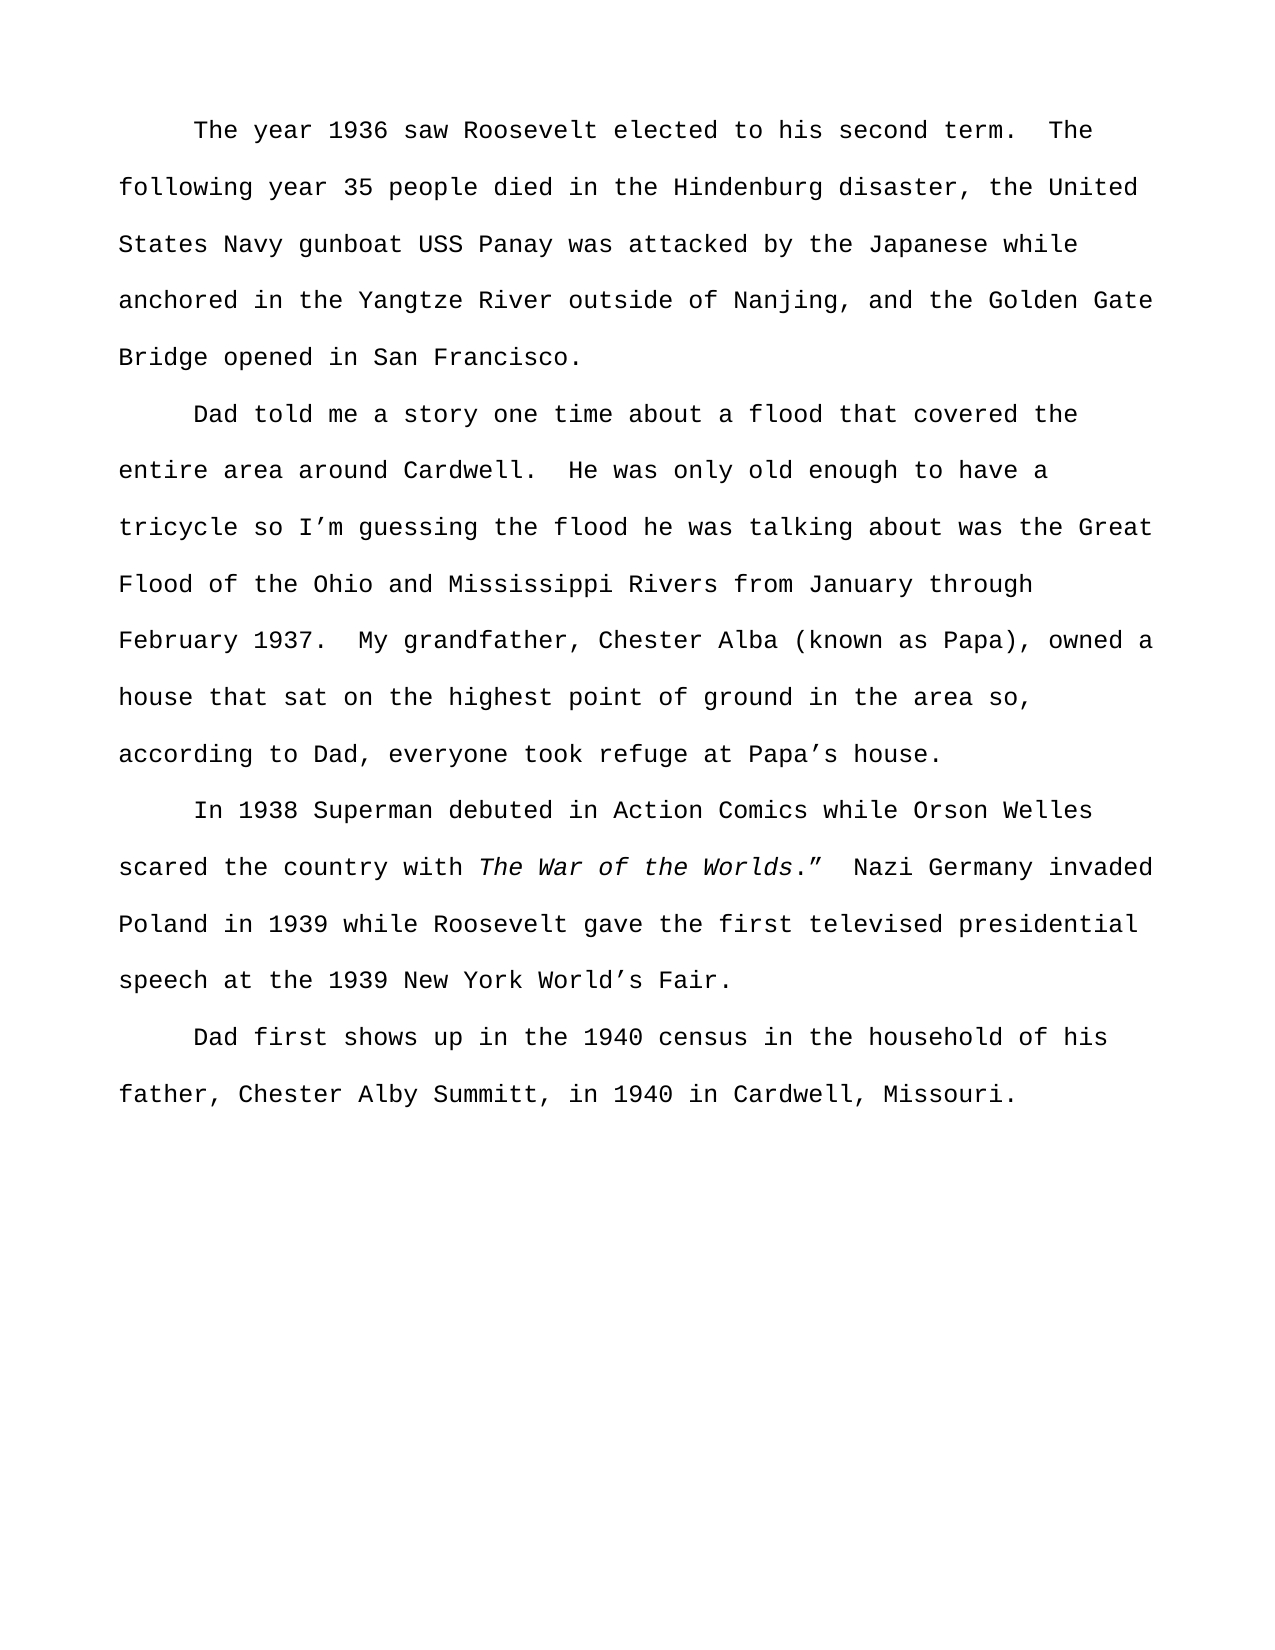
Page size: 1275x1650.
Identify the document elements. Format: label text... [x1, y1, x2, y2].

text Dad told me a story one time about a flood that covered the entire area around Cardwell. He was only old enough to have a tricycle so I’m guessing the flood he was talking about was the Great Flood of the Ohio and Mississippi Rivers from January through February 1937. My grandfather, Chester Alba (known as Papa), owned a house that sat on the highest point of ground in the area so, according to Dad, everyone took refuge at Papa’s house. [118, 401, 1157, 770]
text Dad first shows up in the 1940 census in the household of his father, Chester Alby Summitt, in 1940 in Cardwell, Missouri. [118, 1025, 1157, 1110]
text In 1938 Superman debuted in Action Comics while Orson Welles scared the country with The War of the Worlds.” Nazi Germany invaded Poland in 1939 while Roosevelt gave the first televised presidential speech at the 1939 New York World’s Fair. [118, 798, 1157, 996]
text The year 1936 saw Roosevelt elected to his second term. The following year 35 people died in the Hindenburg disaster, the United States Navy gunboat USS Panay was attacked by the Japanese while anchored in the Yangtze River outside of Nanjing, and the Golden Gate Bridge opened in San Francisco. [118, 118, 1157, 373]
